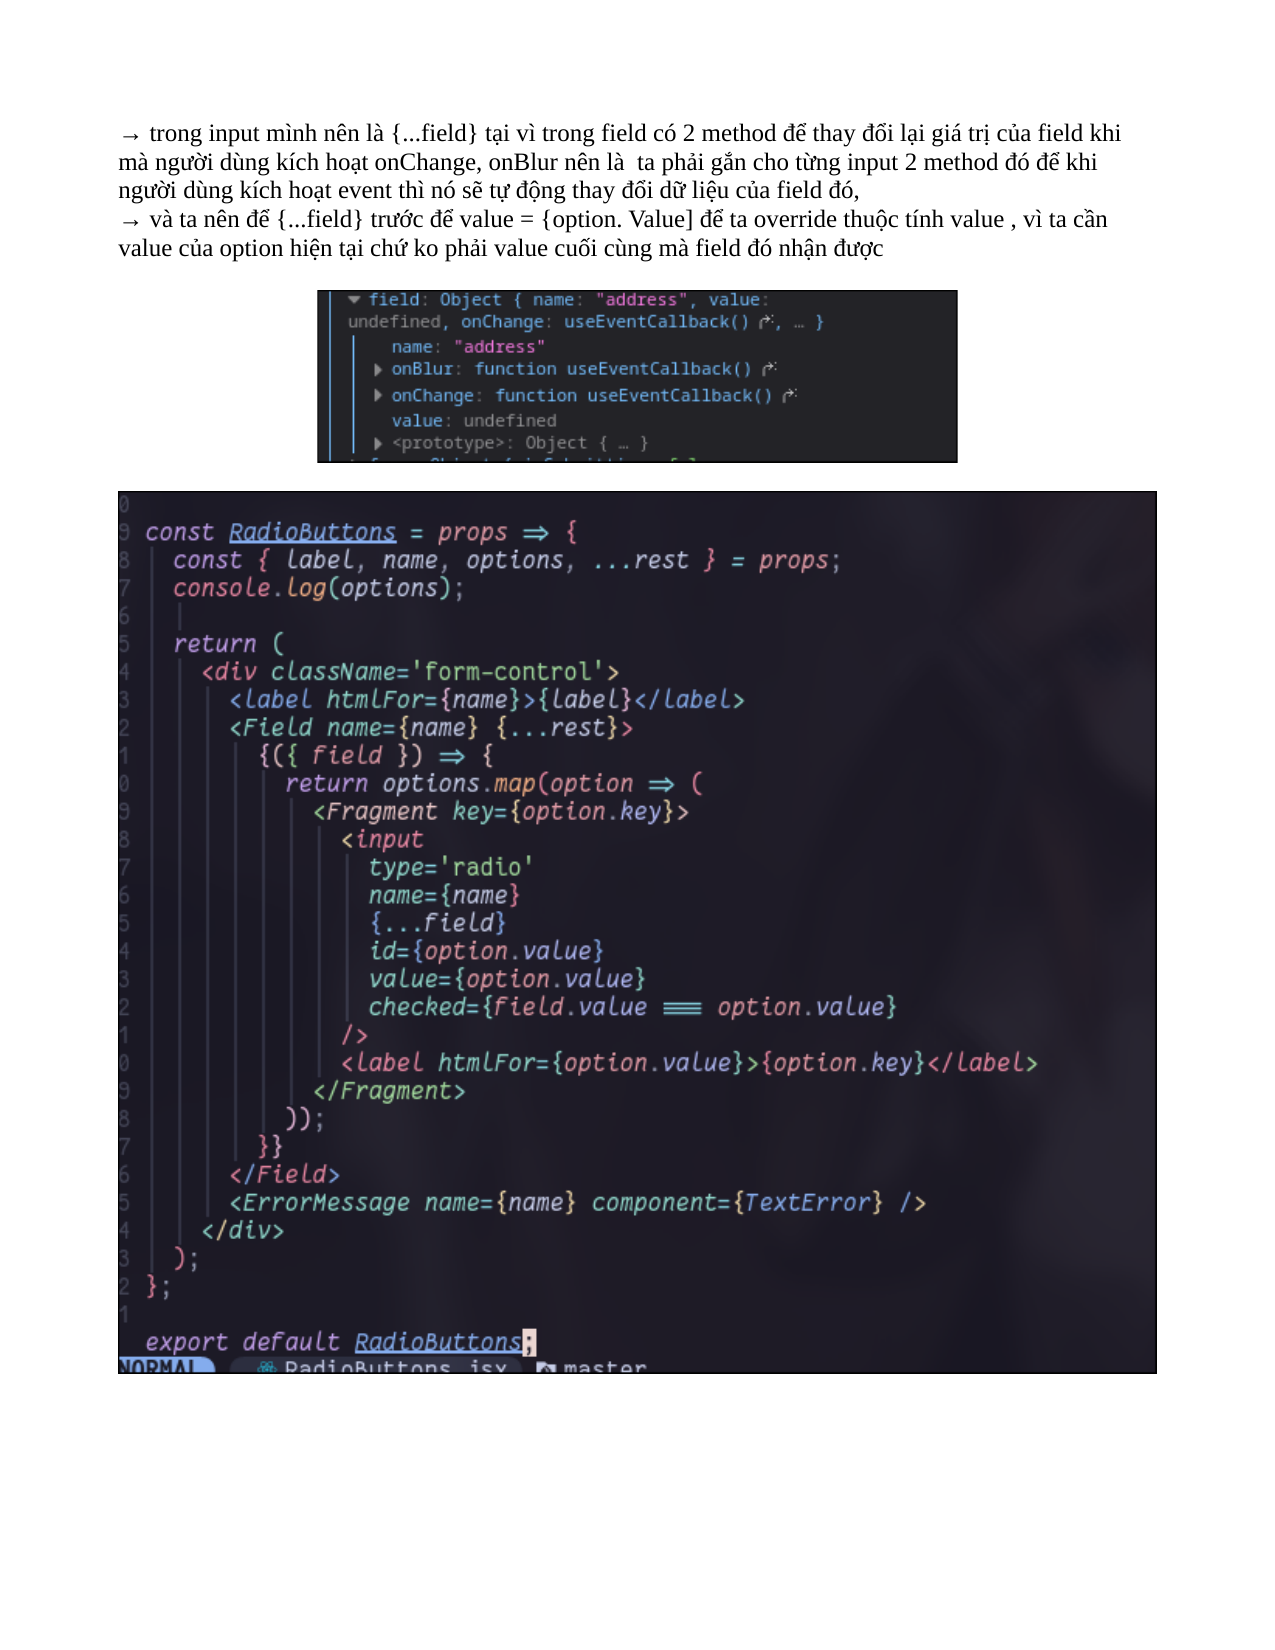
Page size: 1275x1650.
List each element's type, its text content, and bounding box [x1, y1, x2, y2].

text → và ta nên để {...field} trước để value = {option. Value] để ta override thuộc tính value , vì ta cần value của option hiện tại chứ ko phải value cuối cùng mà field đó nhận được [118, 204, 1157, 262]
picture [317, 290, 958, 463]
picture [118, 491, 1157, 1374]
text → trong input mình nên là {...field} tại vì trong field có 2 method để thay đổi lại giá trị của field khi mà người dùng kích hoạt onChange, onBlur nên là ta phải gắn cho từng input 2 method đó để khi người dùng kích hoạt event thì nó sẽ tự động thay đổi dữ liệu của field đó, [118, 118, 1157, 204]
